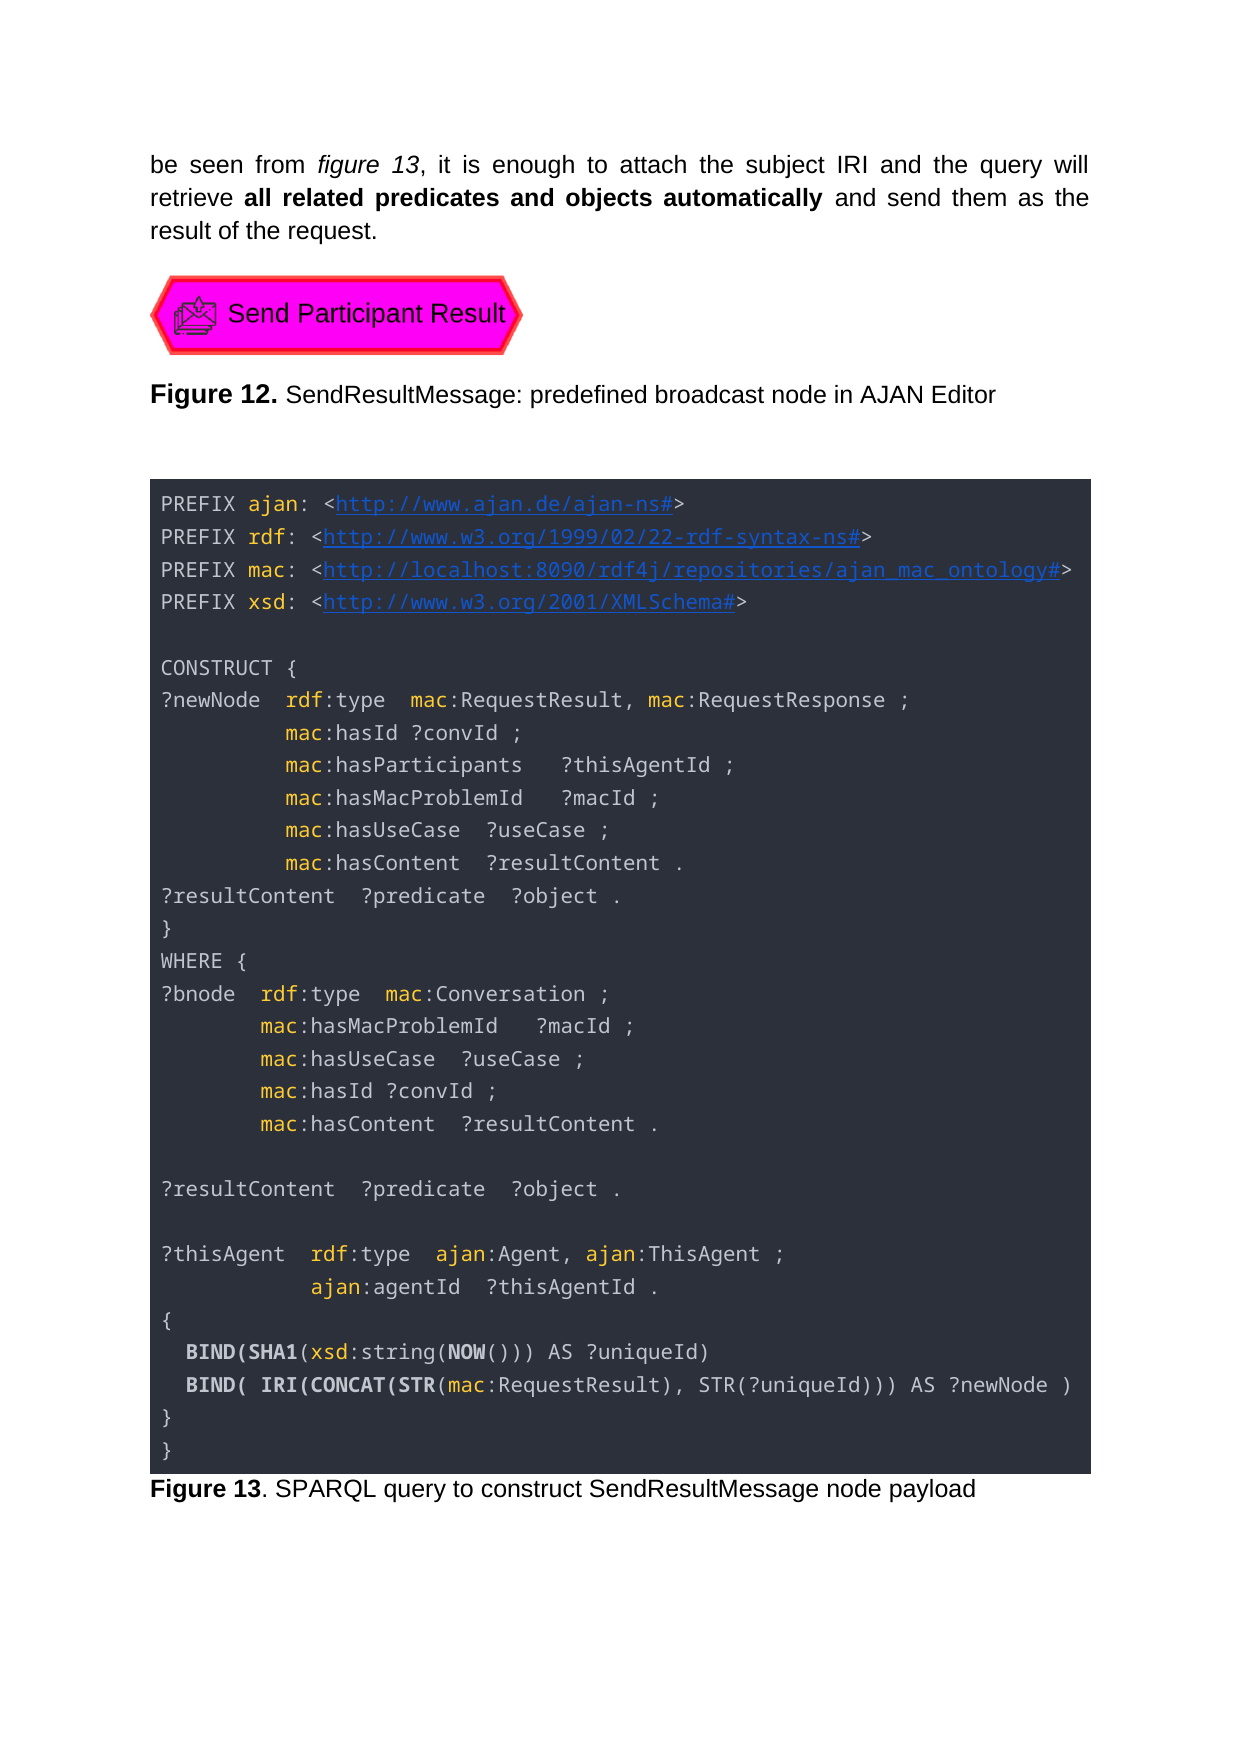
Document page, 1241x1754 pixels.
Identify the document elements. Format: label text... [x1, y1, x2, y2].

picture [150, 263, 526, 360]
table_header PREFIX ajan: <http://www.ajan.de/ajan-ns#> PREFIX rdf: <http://www.w3.org/1999/02/22-rdf-syntax-ns#> PREFIX mac: <http://localhost:8090/rdf4j/repositories/ajan_mac_ontology#> PREFIX xsd: <http://www.w3.org/2001/XMLSchema#> CONSTRUCT { ?newNode rdf:type mac:RequestResult, mac:RequestResponse ; mac:hasId ?convId ; mac:hasParticipants ?thisAgentId ; mac:hasMacProblemId ?macId ; mac:hasUseCase ?useCase ; mac:hasContent ?resultContent . ?resultContent ?predicate ?object . } WHERE { ?bnode rdf:type mac:Conversation ; mac:hasMacProblemId ?macId ; mac:hasUseCase ?useCase ; mac:hasId ?convId ; mac:hasContent ?resultContent . ?resultContent ?predicate ?object . ?thisAgent rdf:type ajan:Agent, ajan:ThisAgent ; ajan:agentId ?thisAgentId . { BIND(SHA1(xsd:string(NOW())) AS ?uniqueId) BIND( IRI(CONCAT(STR(mac:RequestResult), STR(?uniqueId))) AS ?newNode ) } } [150, 479, 1091, 1474]
text be seen from figure 13, it is enough to attach the subject IRI and the query will retrieve all related predicates and objects automatically and send them as the result of the request. [150, 150, 1090, 245]
text Figure 13. SPARQL query to construct SendResultMessage node payload [150, 1474, 1090, 1503]
text Figure 12. SendResultMessage: predefined broadcast node in AJAN Editor [150, 378, 1090, 409]
